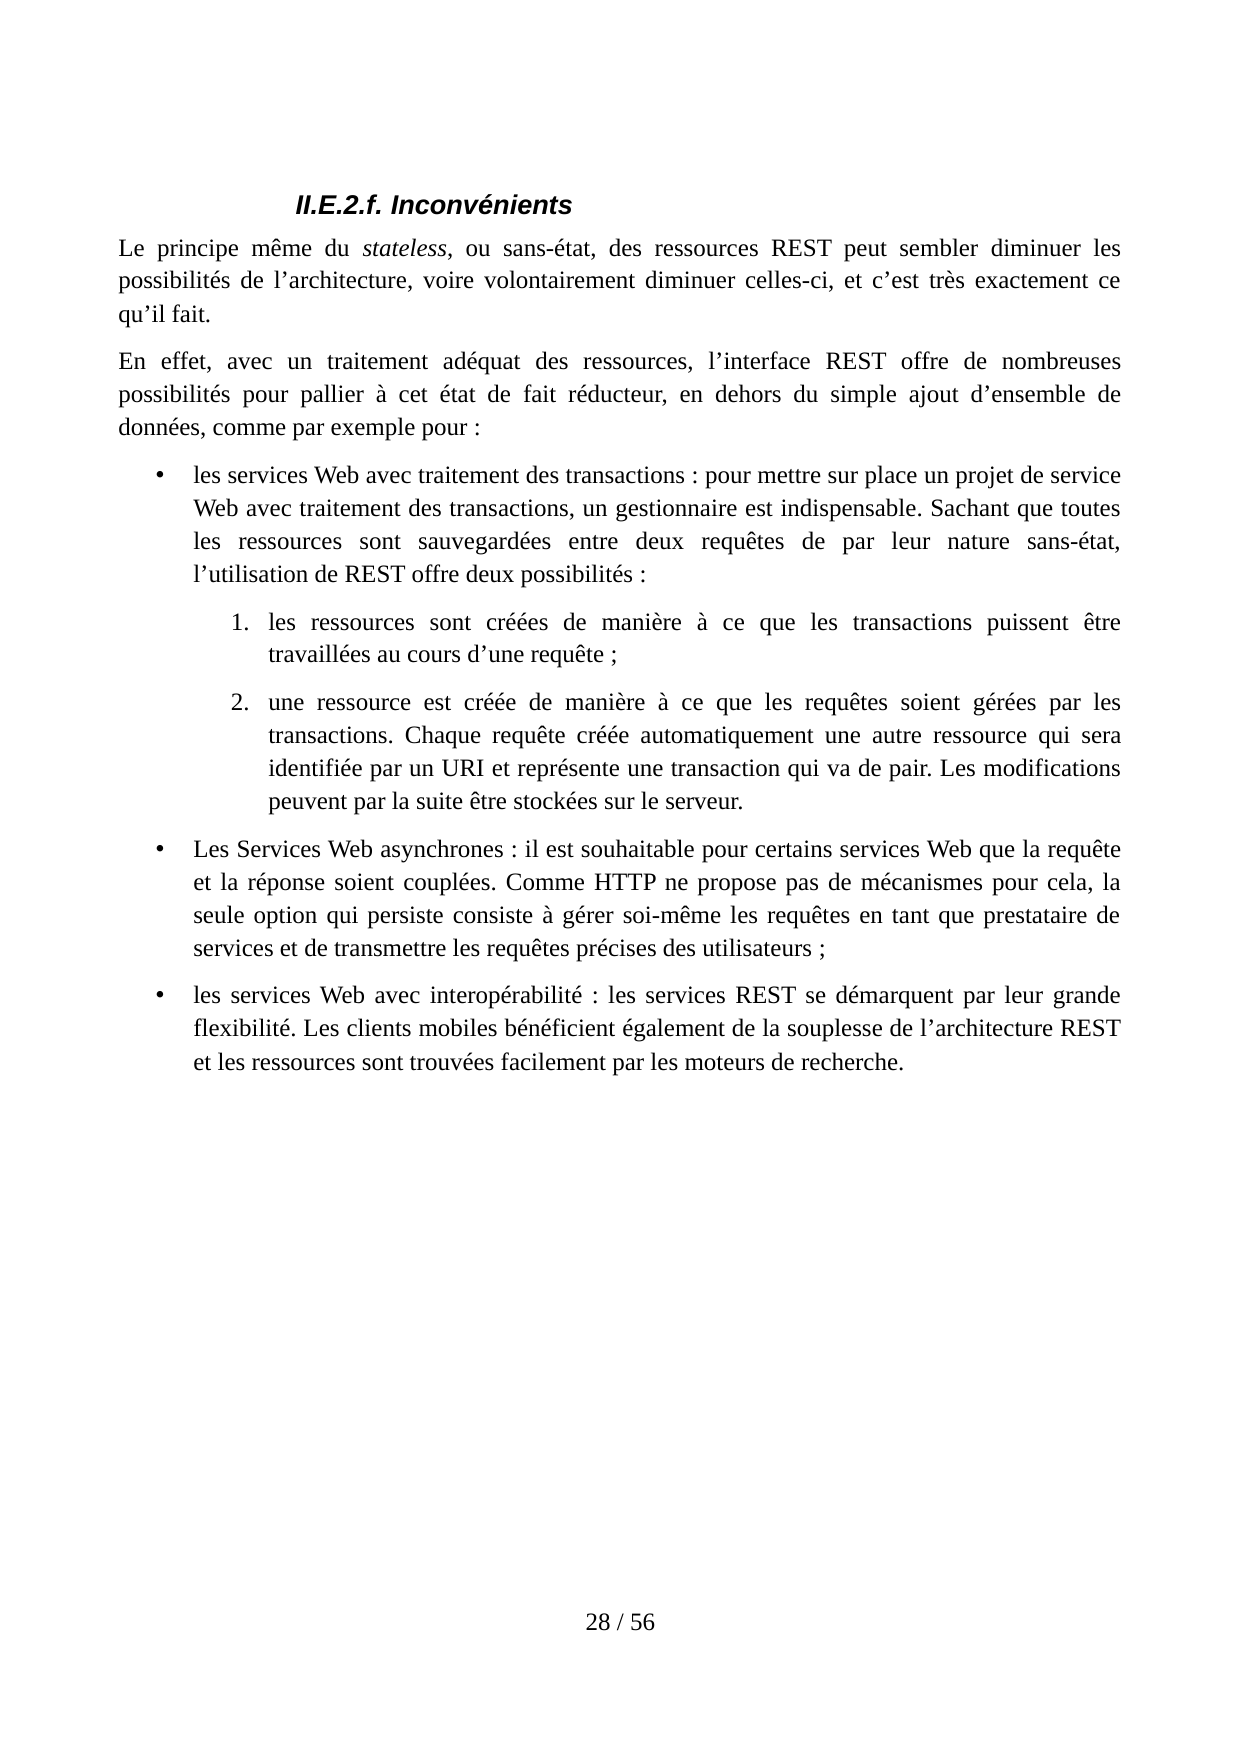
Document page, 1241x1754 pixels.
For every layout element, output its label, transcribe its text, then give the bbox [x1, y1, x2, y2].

list les ressources sont créées de manière à ce que les transactions puissent être travaillées au cours d’une requête ; [231, 607, 1122, 668]
list les services Web avec interopérabilité : les services REST se démarquent par leur grande flexibilité. Les clients mobiles bénéficient également de la souplesse de l’architecture REST et les ressources sont trouvées facilement par les moteurs de recherche. [156, 981, 1122, 1075]
subtitle Inconvénients [118, 189, 1122, 220]
text En effet, avec un traitement adéquat des ressources, l’interface REST offre de nombreuses possibilités pour pallier à cet état de fait réducteur, en dehors du simple ajout d’ensemble de données, comme par exemple pour : [118, 346, 1122, 441]
list les services Web avec traitement des transactions : pour mettre sur place un projet de service Web avec traitement des transactions, un gestionnaire est indispensable. Sachant que toutes les ressources sont sauvegardées entre deux requêtes de par leur nature sans-état, l’utilisation de REST offre deux possibilités : [156, 460, 1122, 588]
list Les Services Web asynchrones : il est souhaitable pour certains services Web que la requête et la réponse soient couplées. Comme HTTP ne propose pas de mécanismes pour cela, la seule option qui persiste consiste à gérer soi-même les requêtes en tant que prestataire de services et de transmettre les requêtes précises des utilisateurs ; [156, 834, 1122, 962]
text Le principe même du stateless, ou sans-état, des ressources REST peut sembler diminuer les possibilités de l’architecture, voire volontairement diminuer celles-ci, et c’est très exactement ce qu’il fait. [118, 233, 1122, 327]
list une ressource est créée de manière à ce que les requêtes soient gérées par les transactions. Chaque requête créée automatiquement une autre ressource qui sera identifiée par un URI et représente une transaction qui va de pair. Les modifications peuvent par la suite être stockées sur le serveur. [231, 687, 1122, 815]
